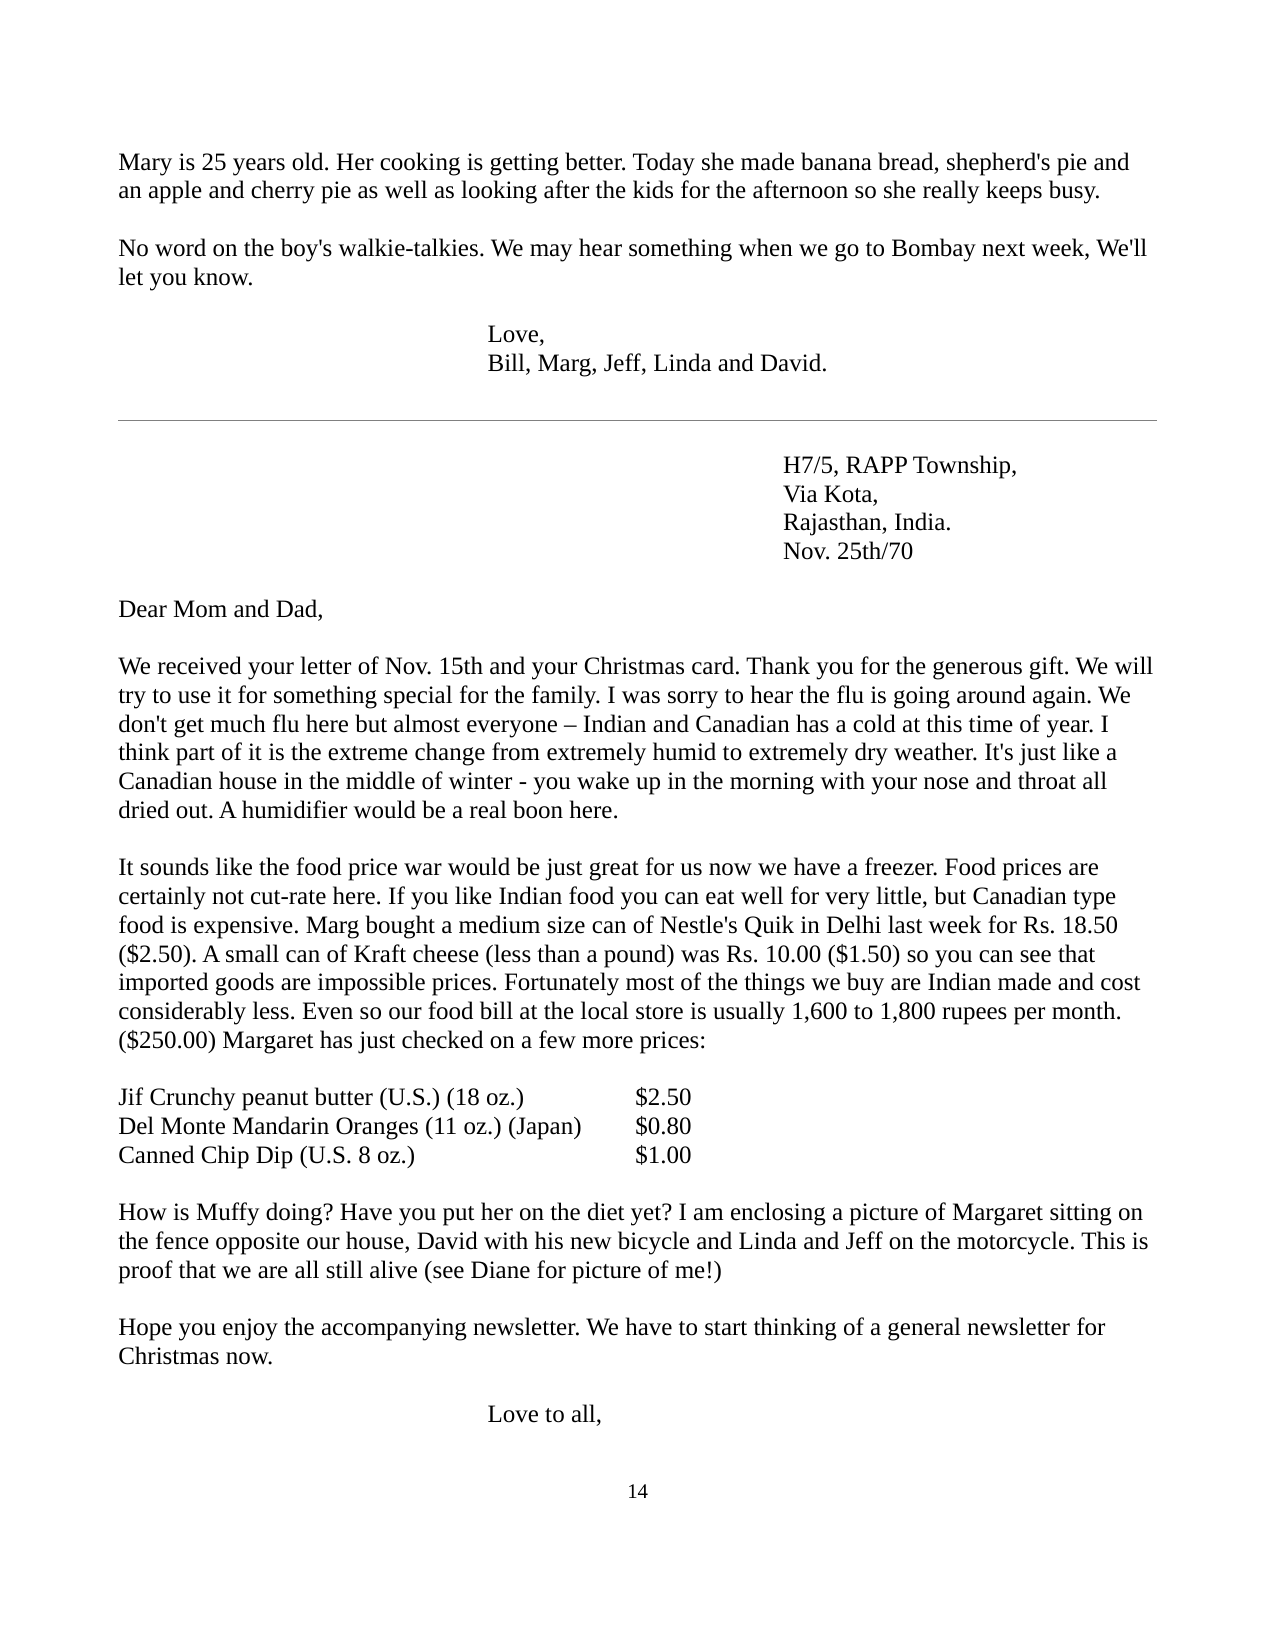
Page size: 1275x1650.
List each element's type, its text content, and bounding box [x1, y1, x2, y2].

text Mary is 25 years old. Her cooking is getting better. Today she made banana bread, shepherd's pie and an apple and cherry pie as well as looking after the kids for the afternoon so she really keeps busy. [118, 147, 1157, 204]
text Hope you enjoy the accompanying newsletter. We have to start thinking of a general newsletter for Christmas now. [118, 1312, 1157, 1370]
text Rajasthan, India. [118, 507, 1157, 536]
text H7/5, RAPP Township, [118, 450, 1157, 479]
text Canned Chip Dip (U.S. 8 oz.) $1.00 [118, 1140, 1157, 1169]
text We received your letter of Nov. 15th and your Christmas card. Thank you for the generous gift. We will try to use it for something special for the family. I was sorry to hear the flu is going around again. We don't get much flu here but almost everyone – Indian and Canadian has a cold at this time of year. I think part of it is the extreme change from extremely humid to extremely dry weather. It's just like a Canadian house in the middle of winter - you wake up in the morning with your nose and throat all dried out. A humidifier would be a real boon here. [118, 651, 1157, 824]
text It sounds like the food price war would be just great for us now we have a freezer. Food prices are certainly not cut-rate here. If you like Indian food you can eat well for very little, but Canadian type food is expensive. Marg bought a medium size can of Nestle's Quik in Delhi last week for Rs. 18.50 ($2.50). A small can of Kraft cheese (less than a pound) was Rs. 10.00 ($1.50) so you can see that imported goods are impossible prices. Fortunately most of the things we buy are Indian made and cost considerably less. Even so our food bill at the local store is usually 1,600 to 1,800 rupees per month. ($250.00) Margaret has just checked on a few more prices: [118, 852, 1157, 1054]
text Del Monte Mandarin Oranges (11 oz.) (Japan) $0.80 [118, 1111, 1157, 1140]
text No word on the boy's walkie-talkies. We may hear something when we go to Bombay next week, We'll let you know. [118, 233, 1157, 291]
text Love, [118, 319, 1157, 348]
text Nov. 25th/70 [118, 536, 1157, 565]
text Via Kota, [118, 479, 1157, 507]
text Bill, Marg, Jeff, Linda and David. [118, 348, 1157, 377]
text Dear Mom and Dad, [118, 594, 1157, 622]
text Jif Crunchy peanut butter (U.S.) (18 oz.) $2.50 [118, 1082, 1157, 1111]
text Love to all, [118, 1399, 1157, 1427]
text How is Muffy doing? Have you put her on the diet yet? I am enclosing a picture of Margaret sitting on the fence opposite our house, David with his new bicycle and Linda and Jeff on the motorcycle. This is proof that we are all still alive (see Diane for picture of me!) [118, 1197, 1157, 1284]
